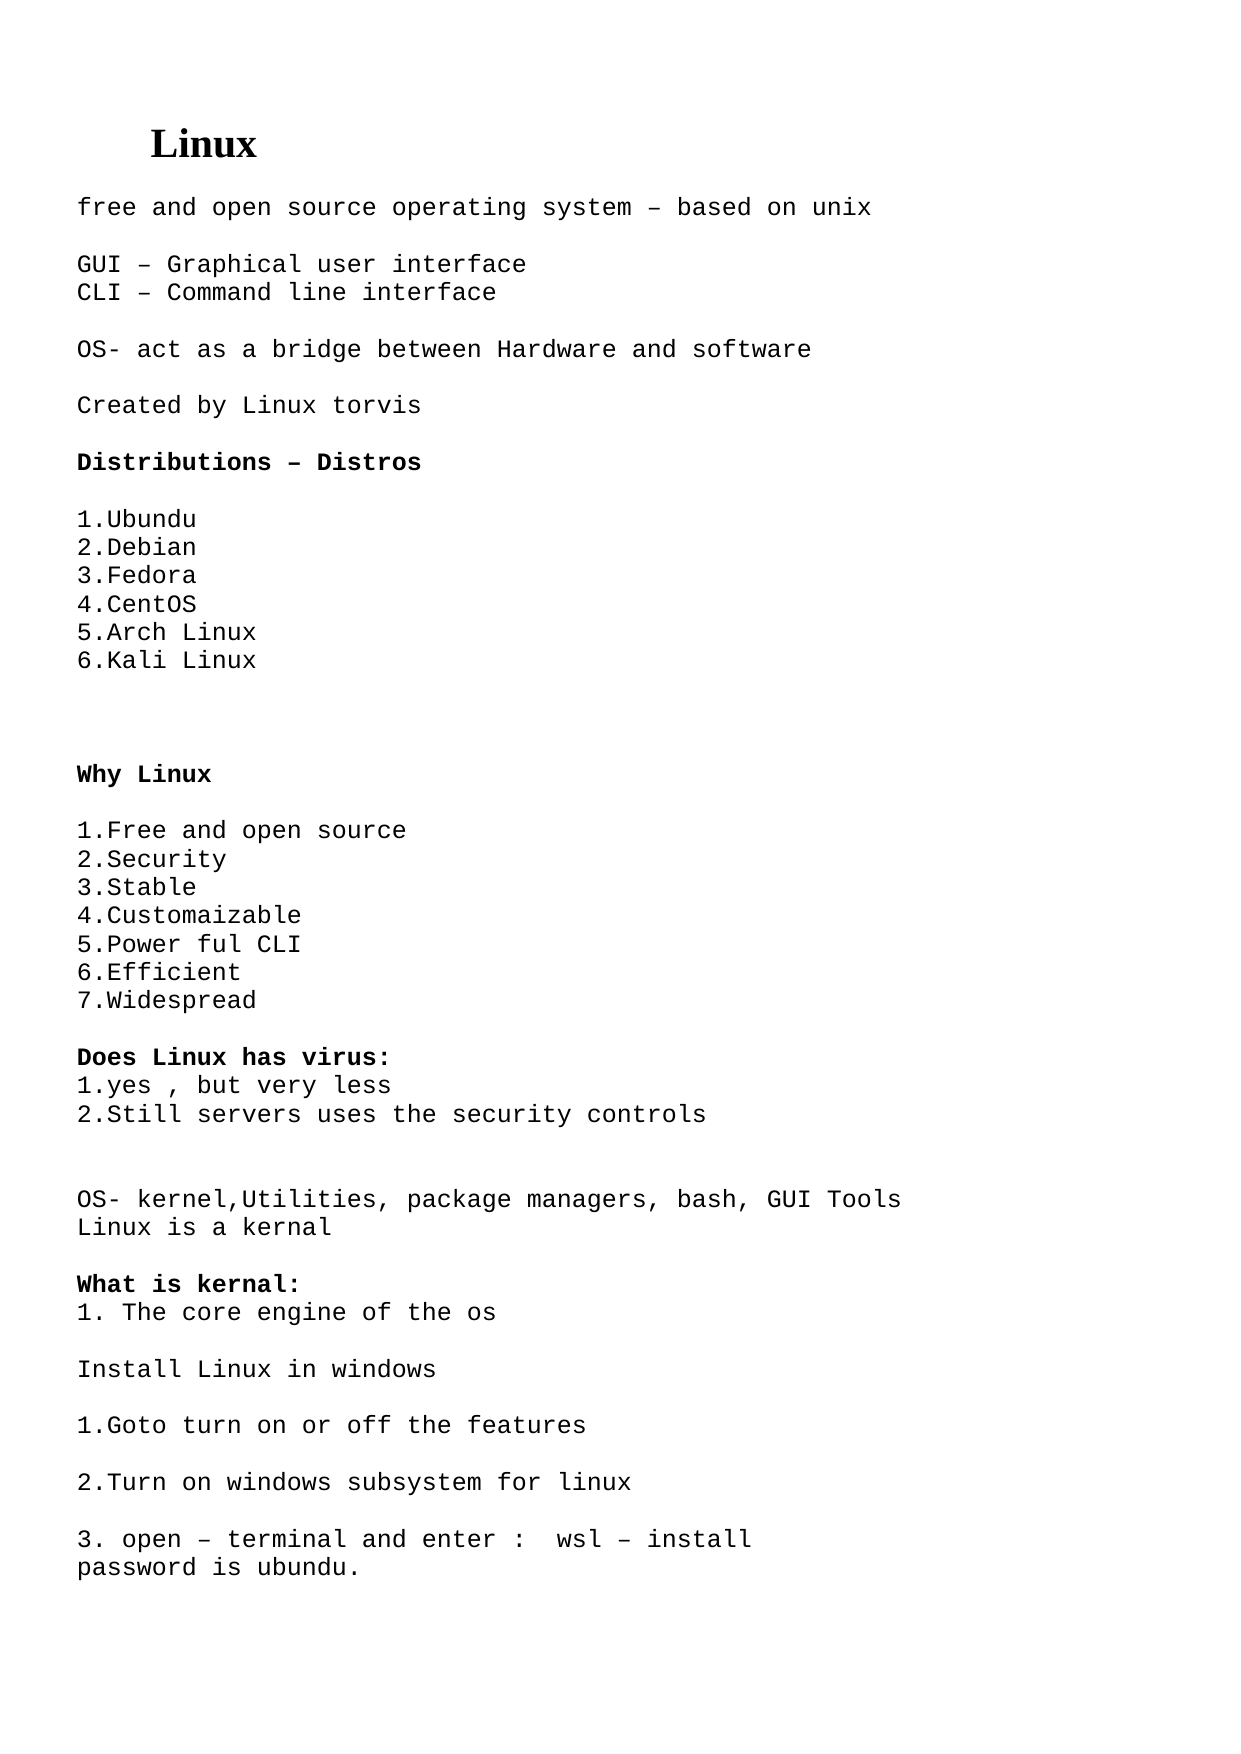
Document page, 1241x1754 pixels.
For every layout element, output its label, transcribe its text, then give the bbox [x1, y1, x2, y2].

text Created by Linux torvis [77, 393, 1153, 421]
text 1.Ubundu [77, 506, 1153, 535]
text 6.Kali Linux [77, 648, 1153, 676]
text OS- act as a bridge between Hardware and software [77, 336, 1153, 365]
text 1.Goto turn on or off the features [77, 1413, 1153, 1441]
text Distributions – Distros [77, 450, 1153, 478]
text 3. open – terminal and enter : wsl – install [77, 1526, 1153, 1555]
text 7.Widespread [77, 988, 1153, 1016]
text 4.Customaizable [77, 903, 1153, 931]
text 1.yes , but very less [77, 1073, 1153, 1101]
text 2.Debian [77, 535, 1153, 563]
text 2.Security [77, 846, 1153, 875]
text OS- kernel,Utilities, package managers, bash, GUI Tools [77, 1186, 1153, 1215]
text free and open source operating system – based on unix [77, 195, 1153, 223]
text 1. The core engine of the os [77, 1300, 1153, 1328]
text password is ubundu. [77, 1555, 1153, 1583]
text GUI – Graphical user interface [77, 251, 1153, 280]
text Install Linux in windows [77, 1356, 1153, 1385]
text 2.Still servers uses the security controls [77, 1101, 1153, 1130]
text Linux [77, 118, 1123, 166]
text CLI – Command line interface [77, 280, 1153, 308]
text 3.Stable [77, 875, 1153, 903]
text 1.Free and open source [77, 818, 1153, 846]
text 5.Power ful CLI [77, 931, 1153, 960]
text 3.Fedora [77, 563, 1153, 591]
text Why Linux [77, 761, 1153, 790]
text 4.CentOS [77, 591, 1153, 620]
text Linux is a kernal [77, 1215, 1153, 1243]
text What is kernal: [77, 1271, 1153, 1300]
text 2.Turn on windows subsystem for linux [77, 1470, 1153, 1498]
text Does Linux has virus: [77, 1045, 1153, 1073]
text 5.Arch Linux [77, 620, 1153, 648]
text 6.Efficient [77, 960, 1153, 988]
